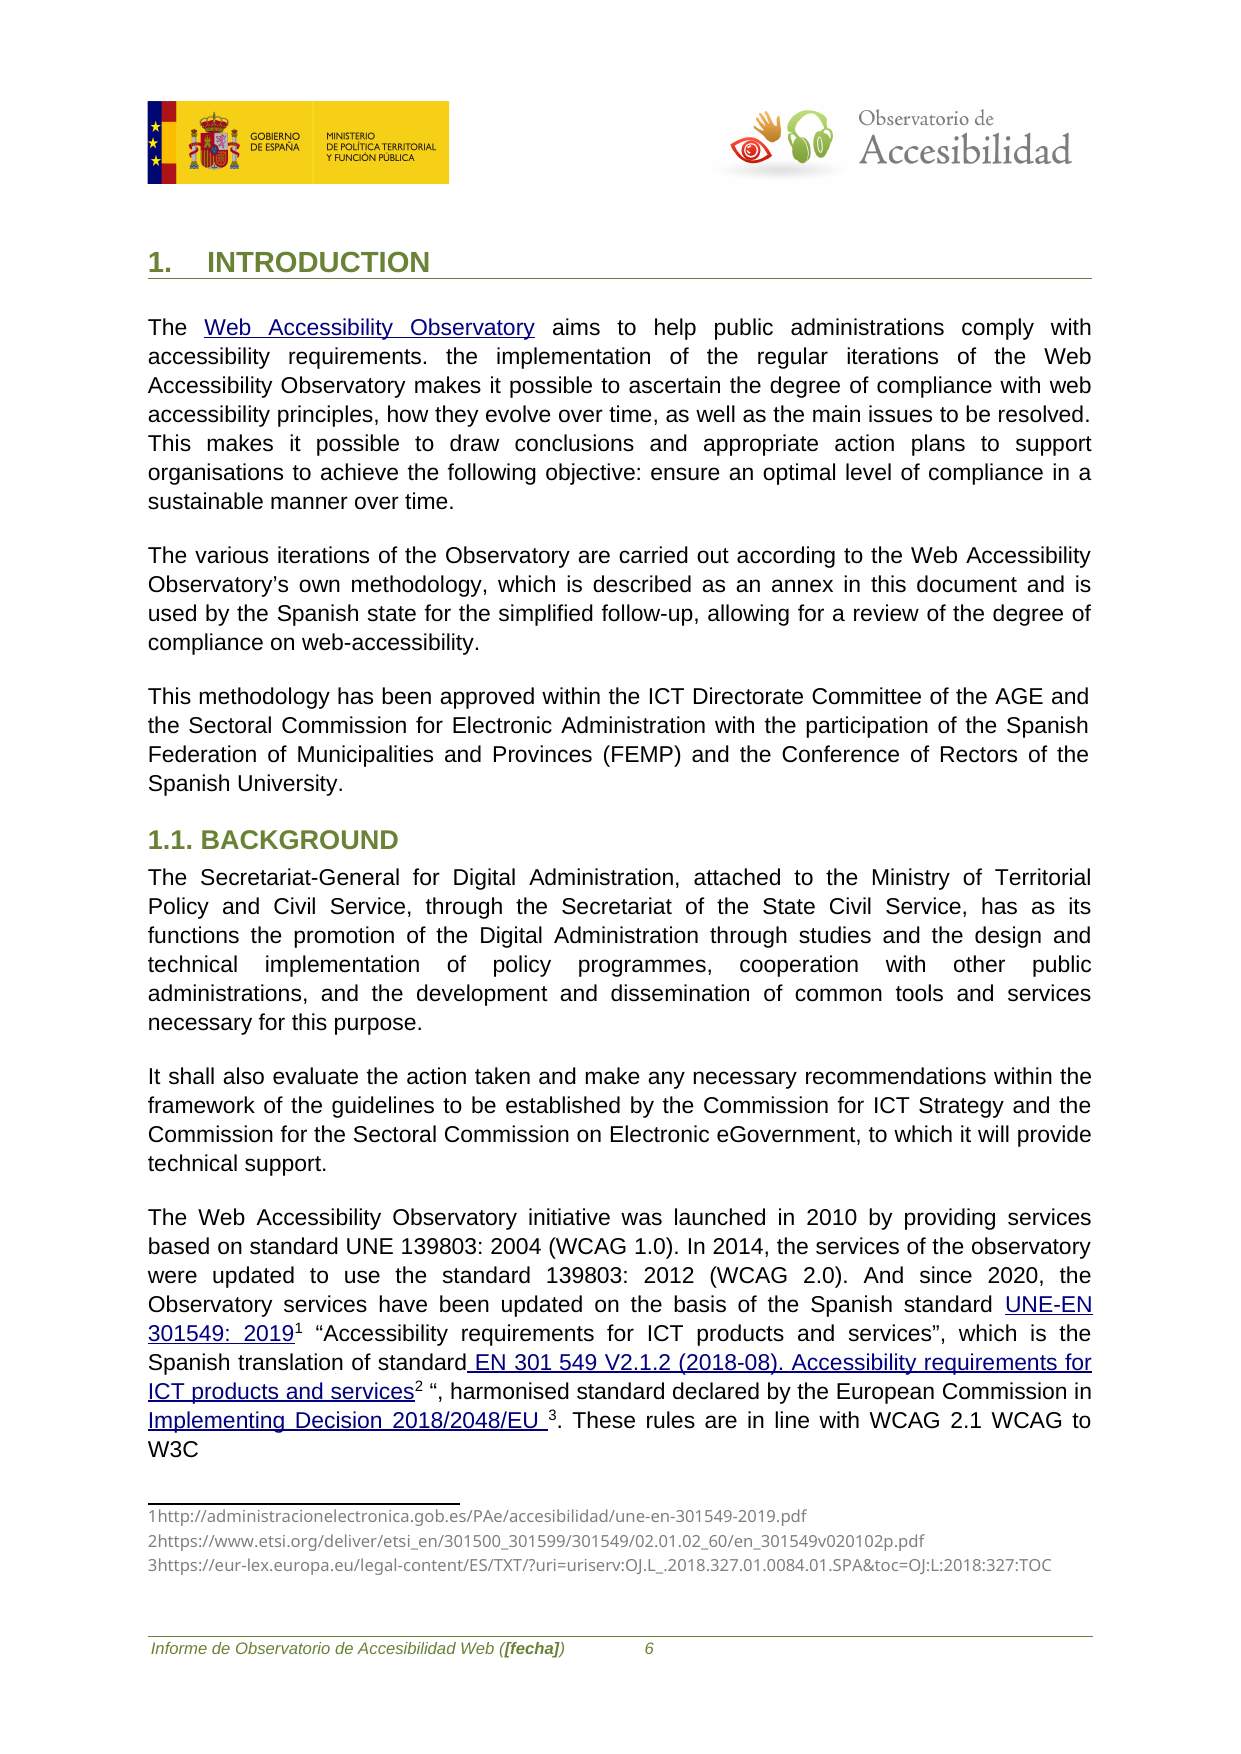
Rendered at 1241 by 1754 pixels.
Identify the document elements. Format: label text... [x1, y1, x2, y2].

text The various iterations of the Observatory are carried out according to the Web Accessibility Observatory’s own methodology, which is described as an annex in this document and is used by the Spanish state for the simplified follow-up, allowing for a review of the degree of compliance on web-accessibility. [148, 542, 1092, 655]
picture [710, 101, 1086, 184]
text This methodology has been approved within the ICT Directorate Committee of the AGE and the Sectoral Commission for Electronic Administration with the participation of the Spanish Federation of Municipalities and Provinces (FEMP) and the Conference of Rectors of the Spanish University. [148, 683, 1092, 796]
text The Web Accessibility Observatory initiative was launched in 2010 by providing services based on standard UNE 139803: 2004 (WCAG 1.0). In 2014, the services of the observatory were updated to use the standard 139803: 2012 (WCAG 2.0). And since 2020, the Observatory services have been updated on the basis of the Spanish standard UNE-EN 301549: 2019 “Accessibility requirements for ICT products and services”, which is the Spanish translation of standard EN 301 549 V2.1.2 (2018-08). Accessibility requirements for ICT products and services “, harmonised standard declared by the European Commission in Implementing Decision 2018/2048/EU . These rules are in line with WCAG 2.1 WCAG to W3C [148, 1204, 1092, 1462]
subtitle 1.1. BACKGROUND [148, 824, 1092, 855]
picture [147, 101, 450, 184]
text https://eur-lex.europa.eu/legal-content/ES/TXT/?uri=uriserv:OJ.L_.2018.327.01.0084.01.SPA&toc=OJ:L:2018:327:TOC [148, 1554, 1092, 1577]
text http://administracionelectronica.gob.es/PAe/accesibilidad/une-en-301549-2019.pdf [148, 1504, 1092, 1527]
text The Secretariat-General for Digital Administration, attached to the Ministry of Territorial Policy and Civil Service, through the Secretariat of the State Civil Service, has as its functions the promotion of the Digital Administration through studies and the design and technical implementation of policy programmes, cooperation with other public administrations, and the development and dissemination of common tools and services necessary for this purpose. [148, 864, 1092, 1035]
text It shall also evaluate the action taken and make any necessary recommendations within the framework of the guidelines to be established by the Commission for ICT Strategy and the Commission for the Sectoral Commission on Electronic eGovernment, to which it will provide technical support. [148, 1063, 1092, 1176]
text The Web Accessibility Observatory aims to help public administrations comply with accessibility requirements. the implementation of the regular iterations of the Web Accessibility Observatory makes it possible to ascertain the degree of compliance with web accessibility principles, how they evolve over time, as well as the main issues to be resolved. This makes it possible to draw conclusions and appropriate action plans to support organisations to achieve the following objective: ensure an optimal level of compliance in a sustainable manner over time. [148, 314, 1092, 514]
text https://www.etsi.org/deliver/etsi_en/301500_301599/301549/02.01.02_60/en_301549v020102p.pdf [148, 1529, 1092, 1552]
subtitle INTRODUCTION [148, 245, 1092, 278]
